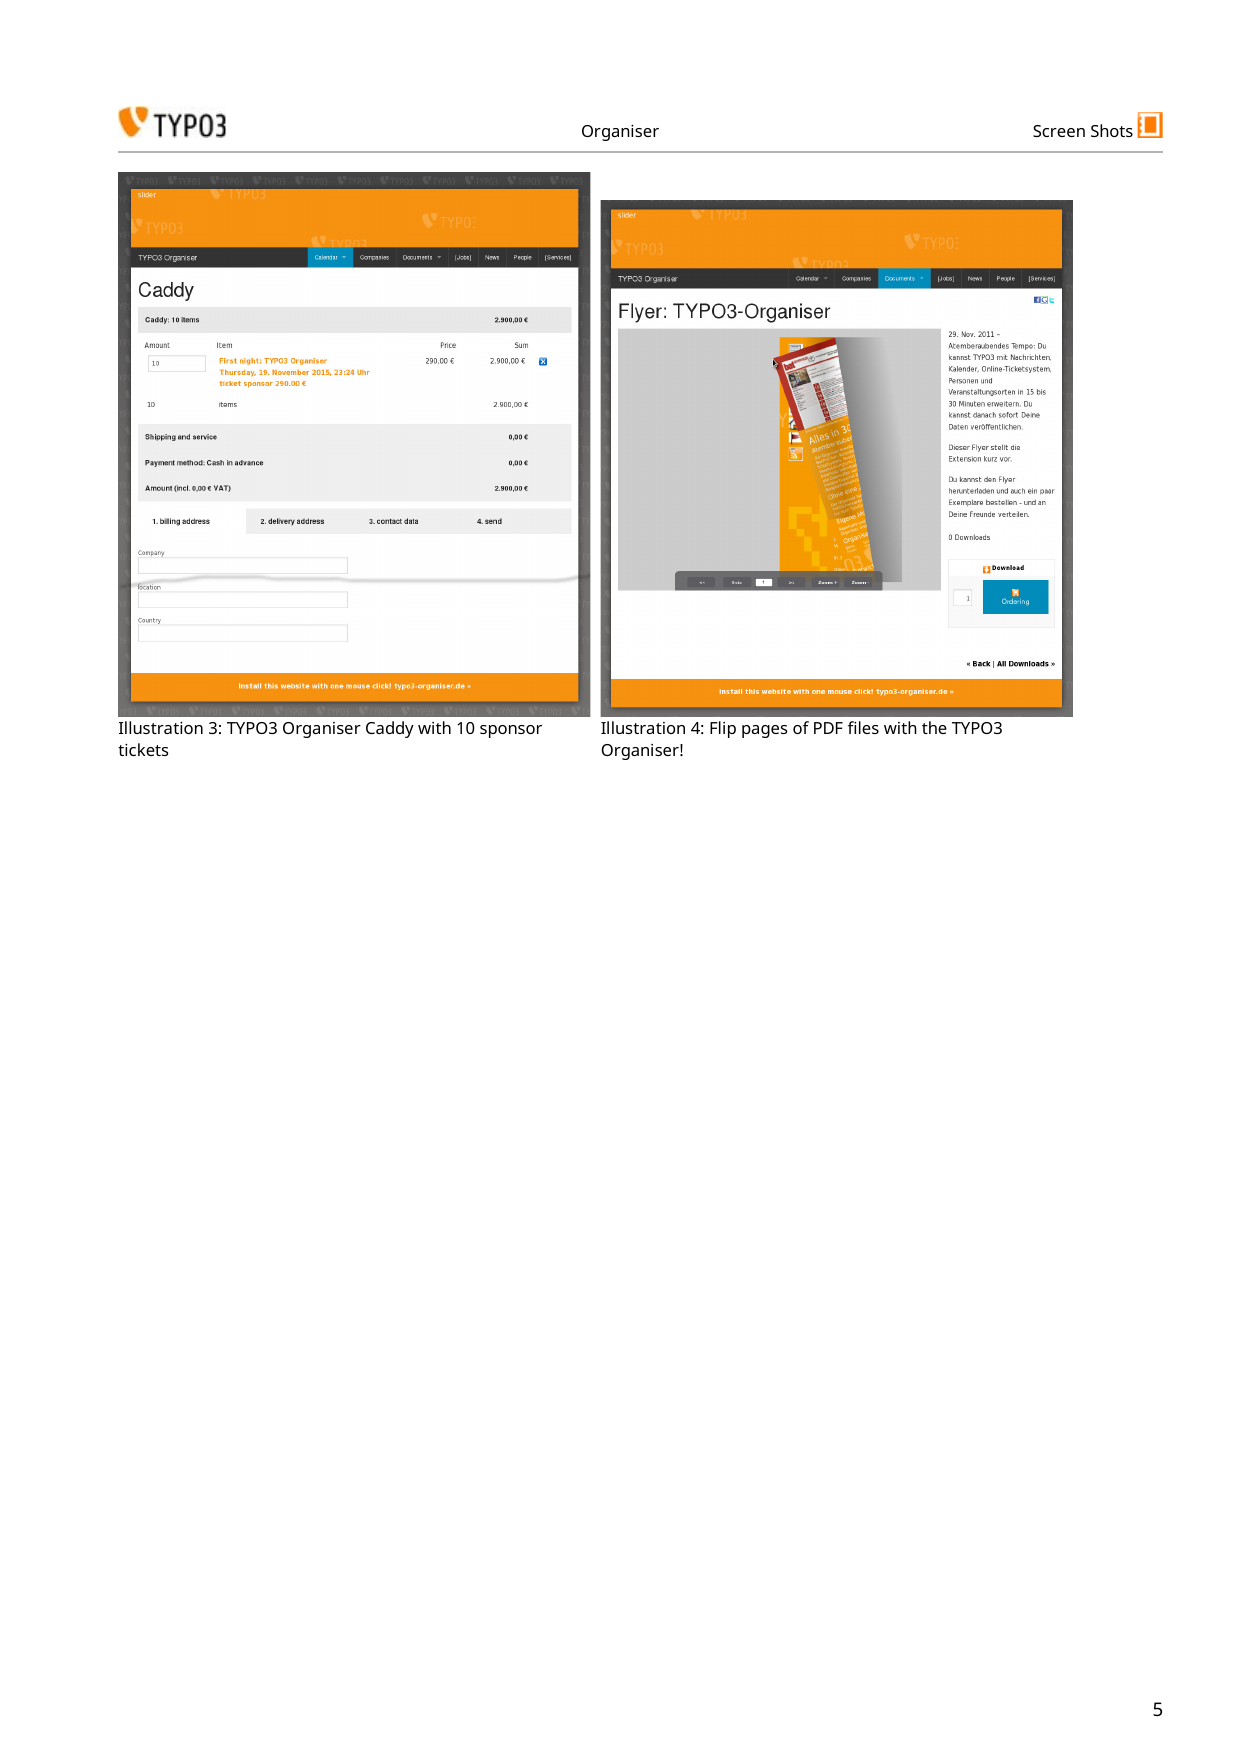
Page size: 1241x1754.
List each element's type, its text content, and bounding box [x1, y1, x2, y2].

picture [1137, 112, 1163, 138]
text Illustration 4: Flip pages of PDF files with the TYPO3 Organiser! [601, 717, 1073, 762]
text Illustration 3: TYPO3 Organiser Caddy with 10 sponsor tickets [118, 717, 591, 762]
picture [118, 172, 591, 717]
picture [118, 106, 227, 138]
picture [600, 200, 1073, 717]
